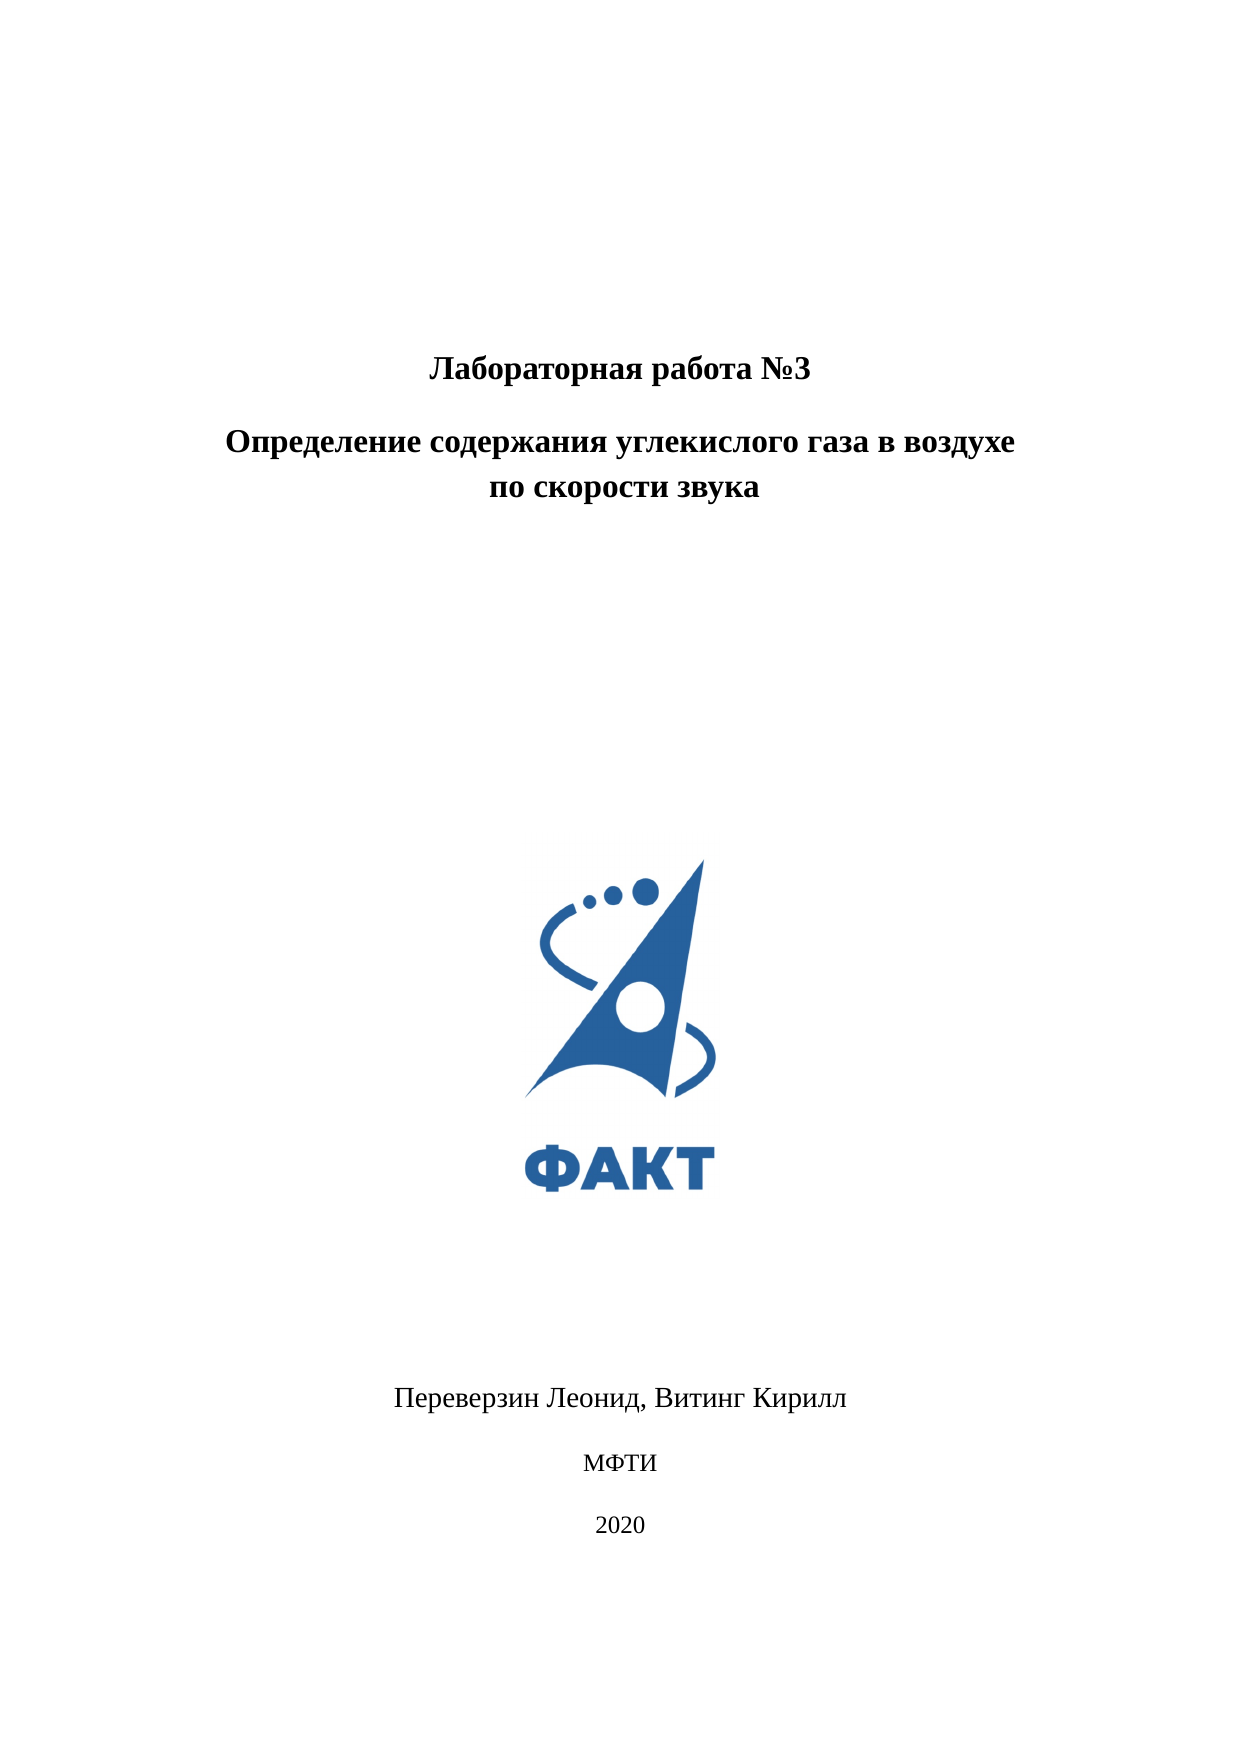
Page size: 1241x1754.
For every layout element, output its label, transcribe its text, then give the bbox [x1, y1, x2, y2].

picture [520, 832, 720, 1199]
text Переверзин Леонид, Витинг Кирилл [118, 1380, 1122, 1413]
text Лабораторная работа №3 [118, 348, 1122, 387]
text 2020 [118, 1510, 1122, 1539]
subtitle Определение содержания углекислого газа в воздухе по скорости звука [118, 422, 1122, 504]
text МФТИ [118, 1448, 1122, 1476]
